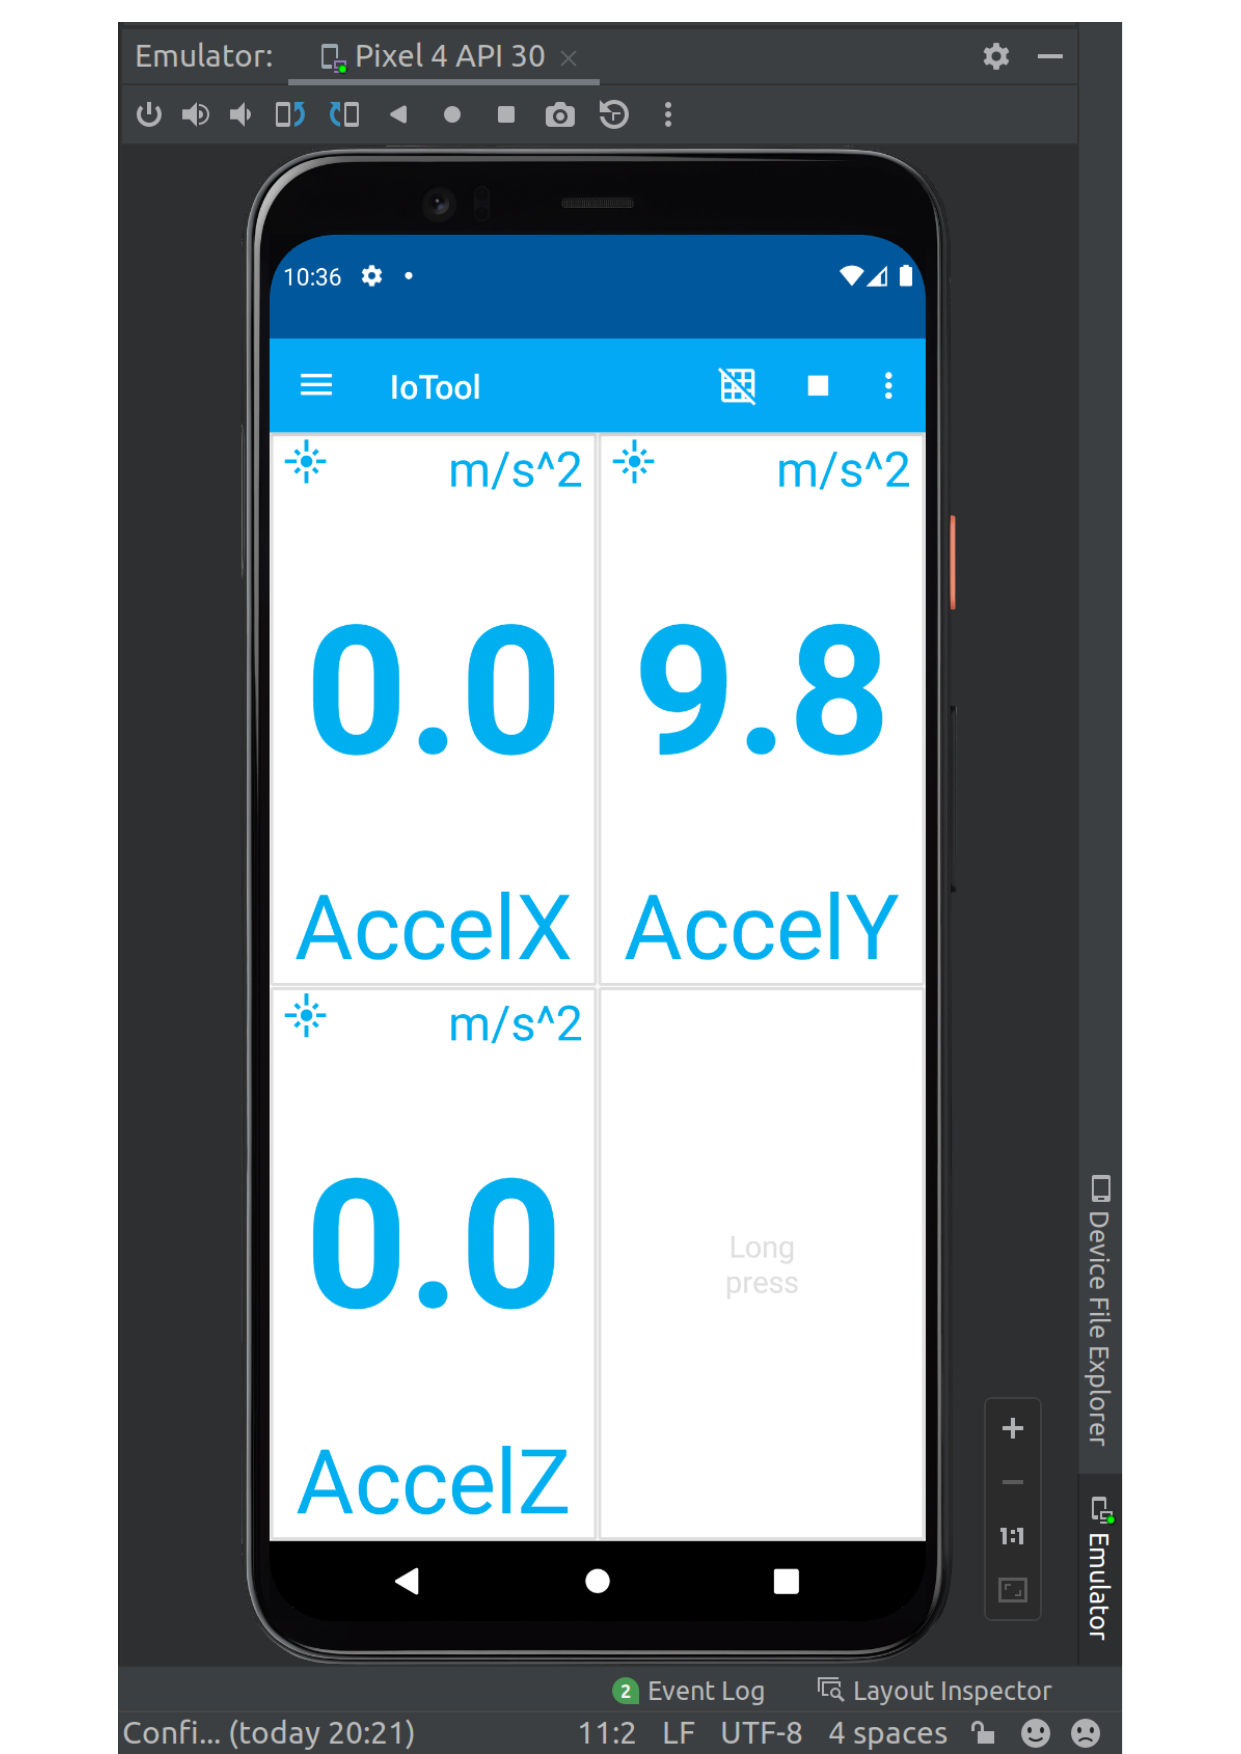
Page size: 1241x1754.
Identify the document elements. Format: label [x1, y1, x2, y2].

picture [118, 22, 1123, 1754]
